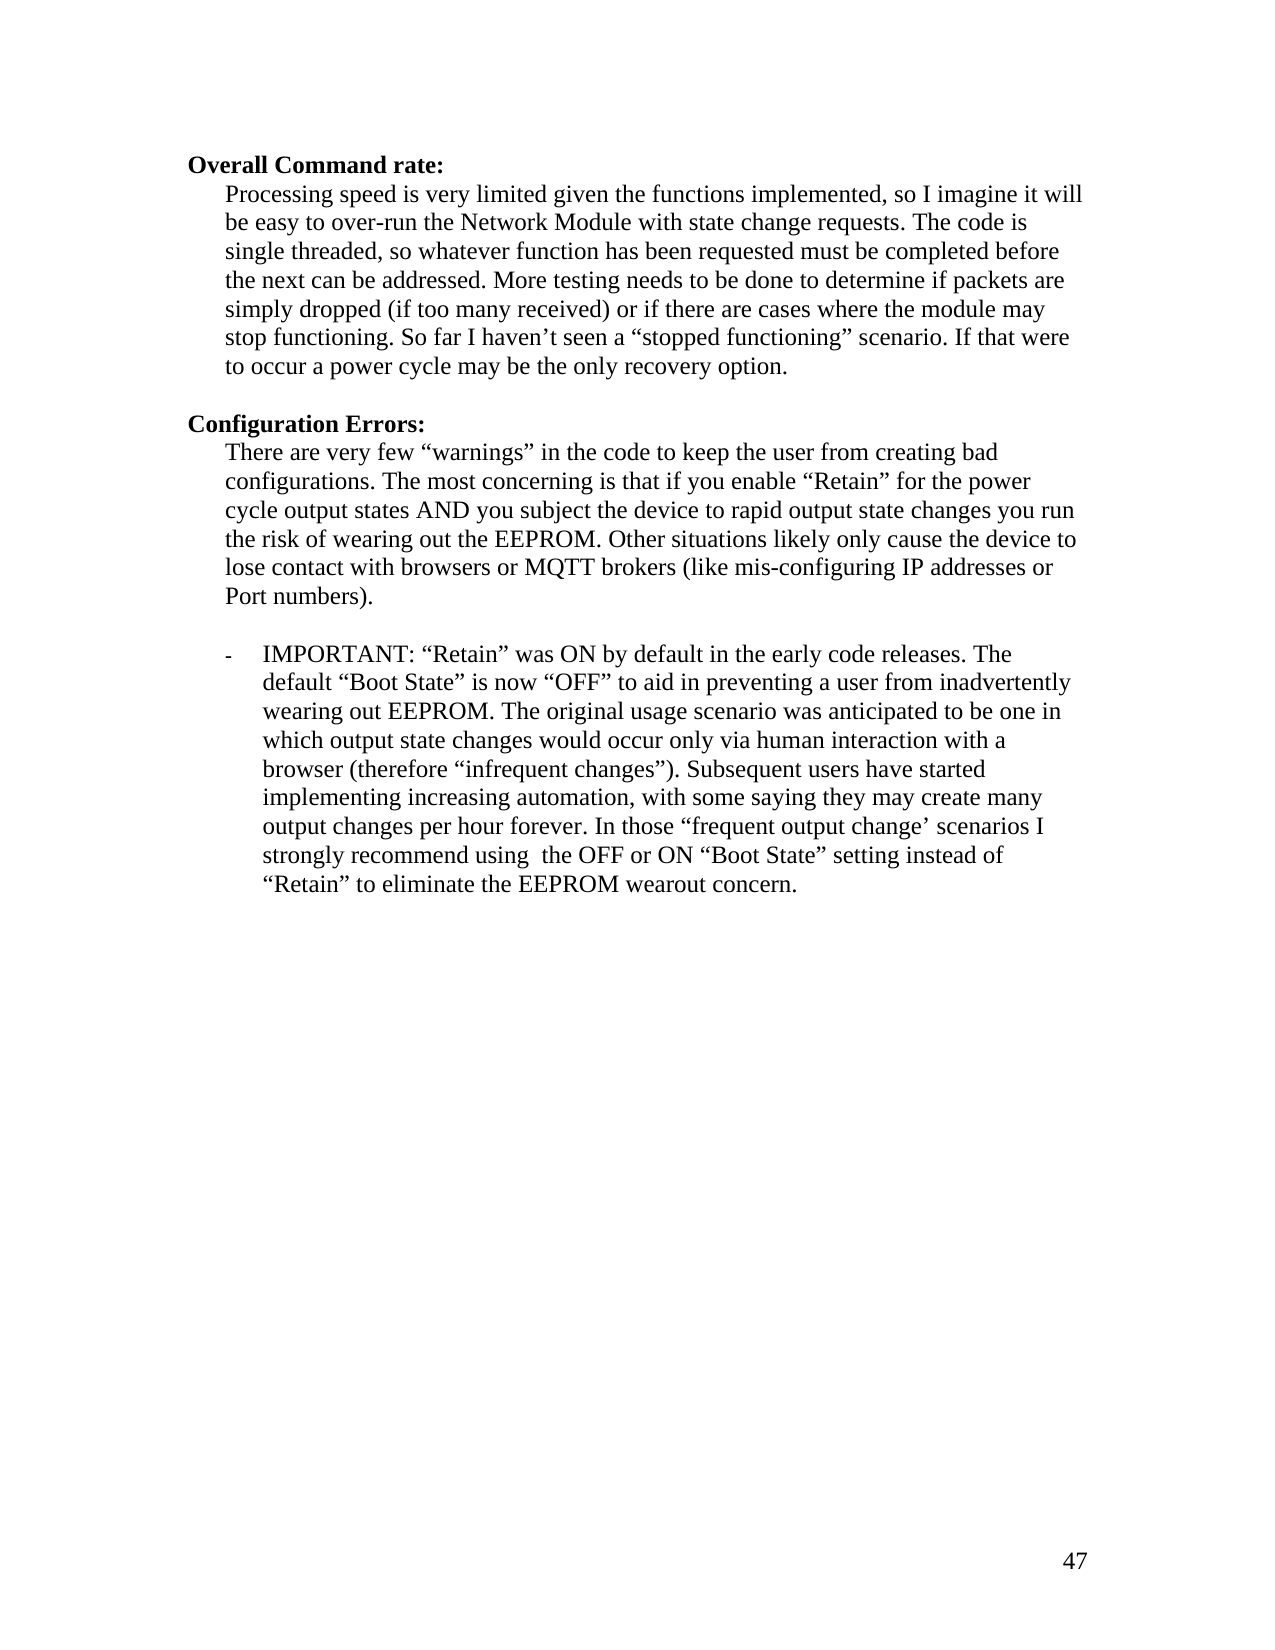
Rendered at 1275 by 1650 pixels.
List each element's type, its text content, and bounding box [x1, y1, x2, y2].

text Processing speed is very limited given the functions implemented, so I imagine it will be easy to over-run the Network Module with state change requests. The code is single threaded, so whatever function has been requested must be completed before the next can be addressed. More testing needs to be done to determine if packets are simply dropped (if too many received) or if there are cases where the module may stop functioning. So far I haven’t seen a “stopped functioning” scenario. If that were to occur a power cycle may be the only recovery option. [225, 179, 1087, 380]
text Configuration Errors: [187, 409, 1087, 437]
list IMPORTANT: “Retain” was ON by default in the early code releases. The default “Boot State” is now “OFF” to aid in preventing a user from inadvertently wearing out EEPROM. The original usage scenario was anticipated to be one in which output state changes would occur only via human interaction with a browser (therefore “infrequent changes”). Subsequent users have started implementing increasing automation, with some saying they may create many output changes per hour forever. In those “frequent output change’ scenarios I strongly recommend using the OFF or ON “Boot State” setting instead of “Retain” to eliminate the EEPROM wearout concern. [225, 639, 1087, 897]
text Overall Command rate: [187, 150, 1087, 179]
text There are very few “warnings” in the code to keep the user from creating bad configurations. The most concerning is that if you enable “Retain” for the power cycle output states AND you subject the device to rapid output state changes you run the risk of wearing out the EEPROM. Other situations likely only cause the device to lose contact with browsers or MQTT brokers (like mis-configuring IP addresses or Port numbers). [225, 437, 1087, 610]
